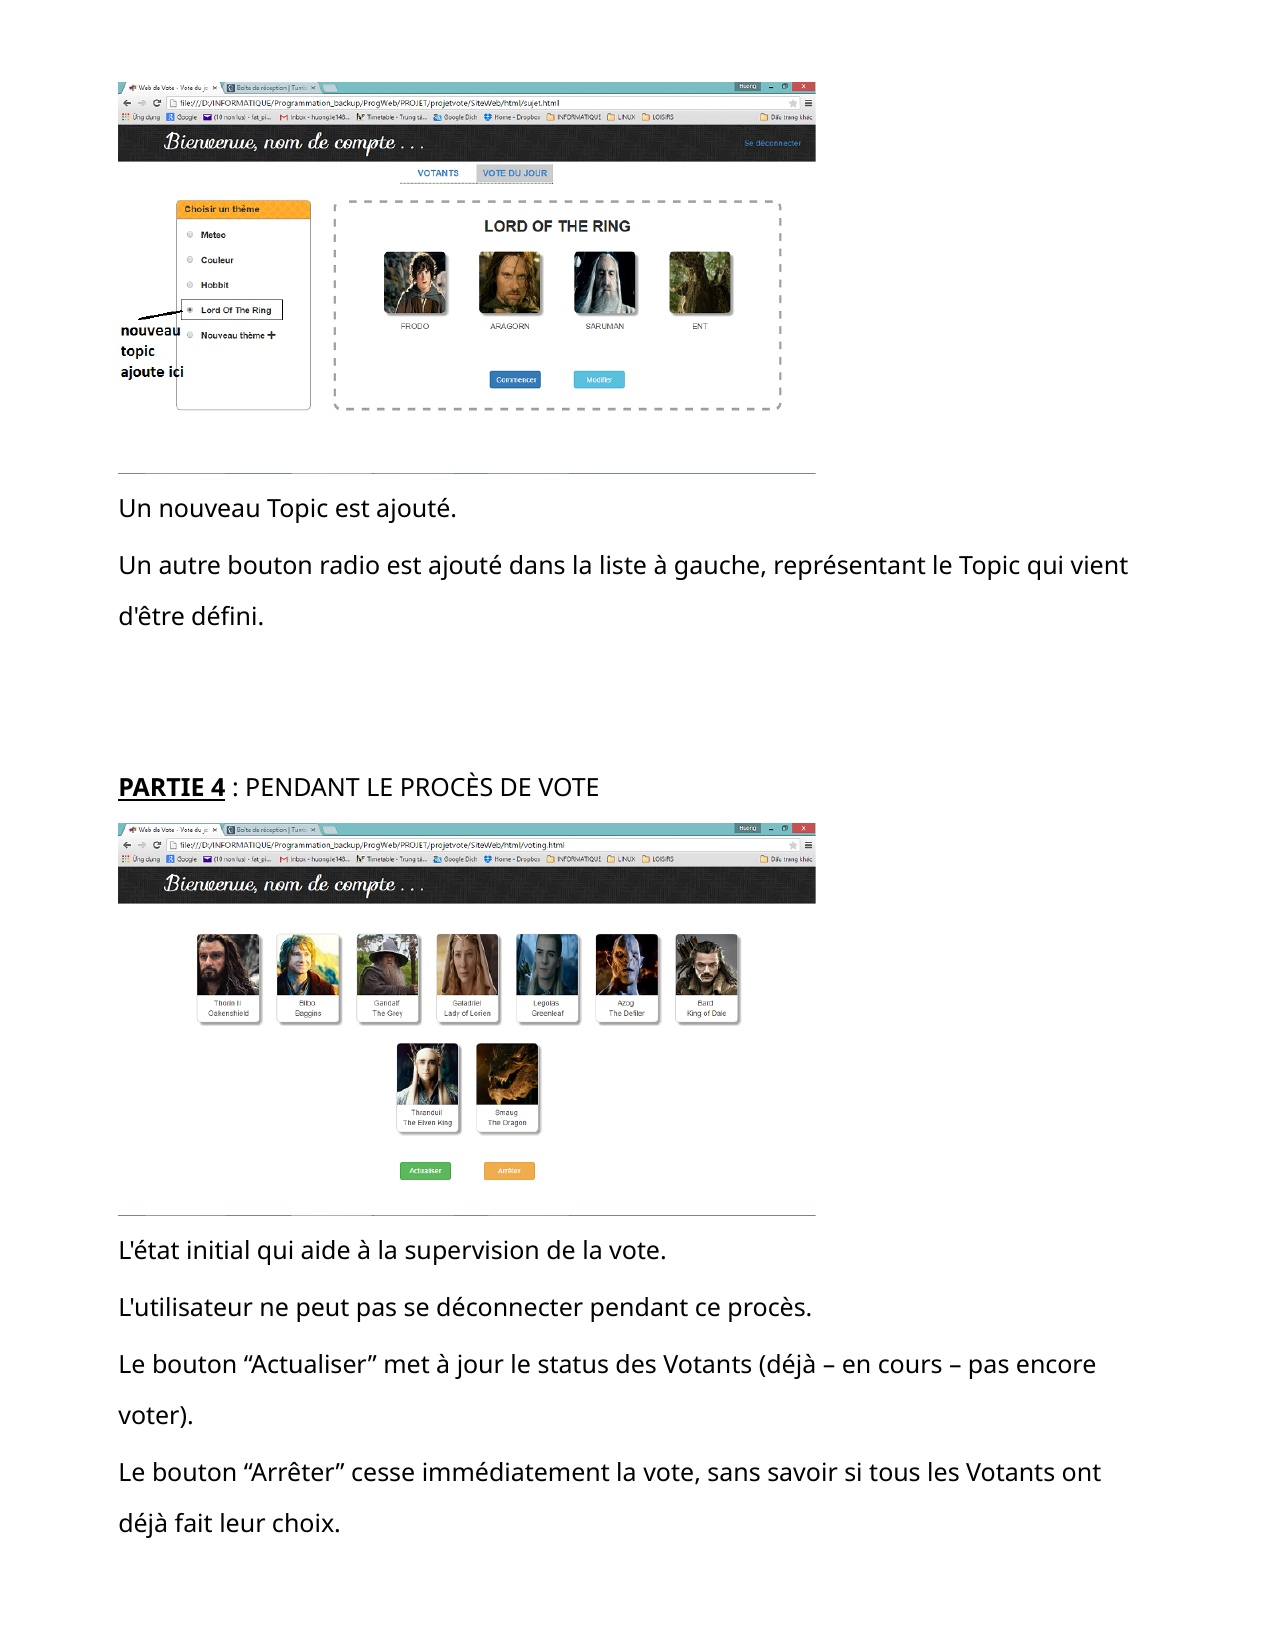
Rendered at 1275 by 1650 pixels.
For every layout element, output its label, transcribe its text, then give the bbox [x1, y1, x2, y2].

text L'état initial qui aide à la supervision de la vote. [118, 827, 1157, 1266]
text L'utilisateur ne peut pas se déconnecter pendant ce procès. [118, 1289, 1157, 1323]
picture [118, 82, 816, 474]
text Le bouton “Actualiser” met à jour le status des Votants (déjà – en cours – pas encore voter). [118, 1347, 1157, 1432]
text Un autre bouton radio est ajouté dans la liste à gauche, représentant le Topic qui vient d'être défini. [118, 548, 1157, 633]
text PARTIE 4 : PENDANT LE PROCÈS DE VOTE [118, 770, 1157, 804]
text Un nouveau Topic est ajouté. [118, 82, 1157, 524]
text Le bouton “Arrêter” cesse immédiatement la vote, sans savoir si tous les Votants ont déjà fait leur choix. [118, 1455, 1157, 1540]
picture [118, 823, 816, 1216]
